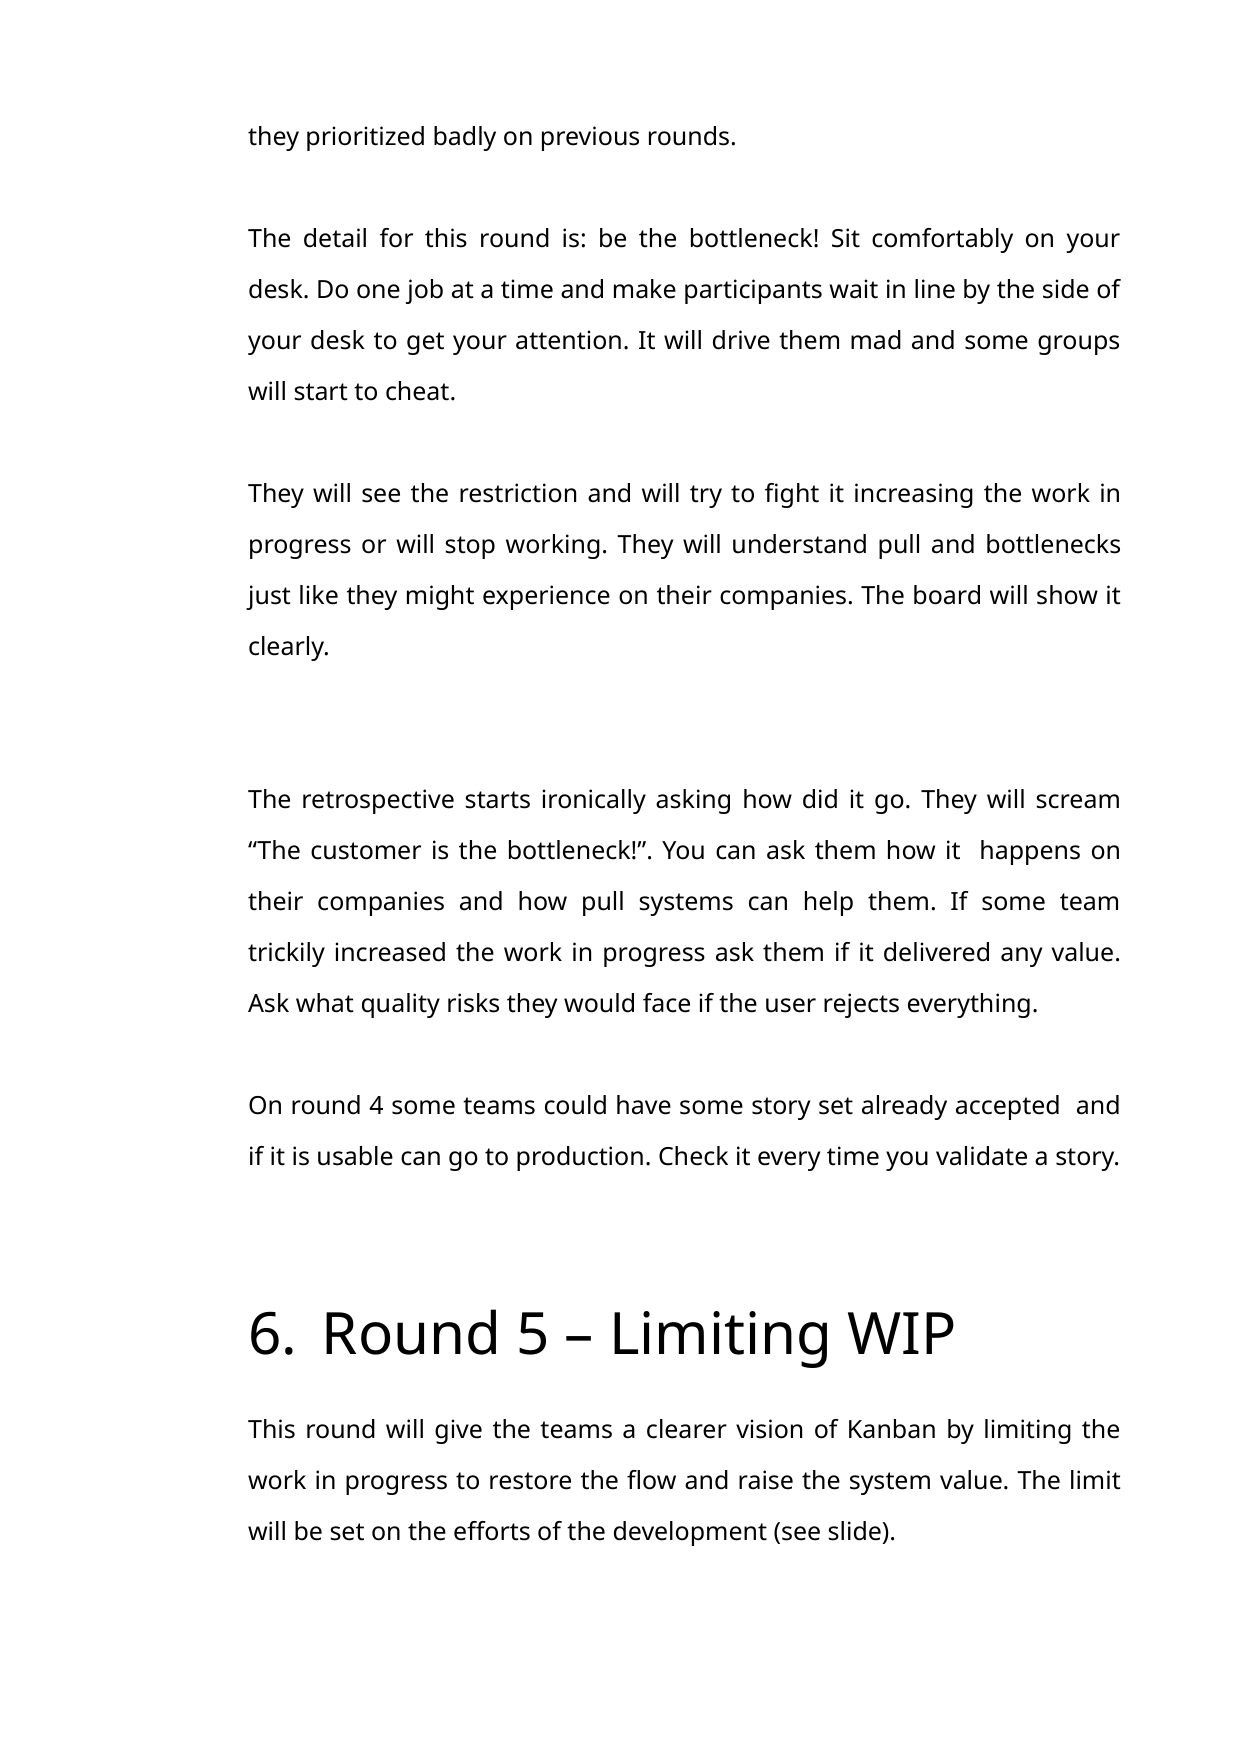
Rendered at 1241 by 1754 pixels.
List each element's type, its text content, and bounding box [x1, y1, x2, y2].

text The detail for this round is: be the bottleneck! Sit comfortably on your desk. Do one job at a time and make participants wait in line by the side of your desk to get your attention. It will drive them mad and some groups will start to cheat. [248, 220, 1122, 407]
text they prioritized badly on previous rounds. [248, 118, 1122, 152]
text On round 4 some teams could have some story set already accepted and if it is usable can go to production. Check it every time you validate a story. [248, 1088, 1122, 1173]
text The retrospective starts ironically asking how did it go. They will scream “The customer is the bottleneck!”. You can ask them how it happens on their companies and how pull systems can help them. If some team trickily increased the work in progress ask them if it delivered any value. Ask what quality risks they would face if the user rejects everything. [248, 782, 1122, 1020]
list Round 5 – Limiting WIP [248, 1292, 1122, 1372]
text They will see the restriction and will try to fight it increasing the work in progress or will stop working. They will understand pull and bottlenecks just like they might experience on their companies. The board will show it clearly. [248, 475, 1122, 663]
text This round will give the teams a clearer vision of Kanban by limiting the work in progress to restore the flow and raise the system value. The limit will be set on the efforts of the development (see slide). [248, 1411, 1122, 1547]
